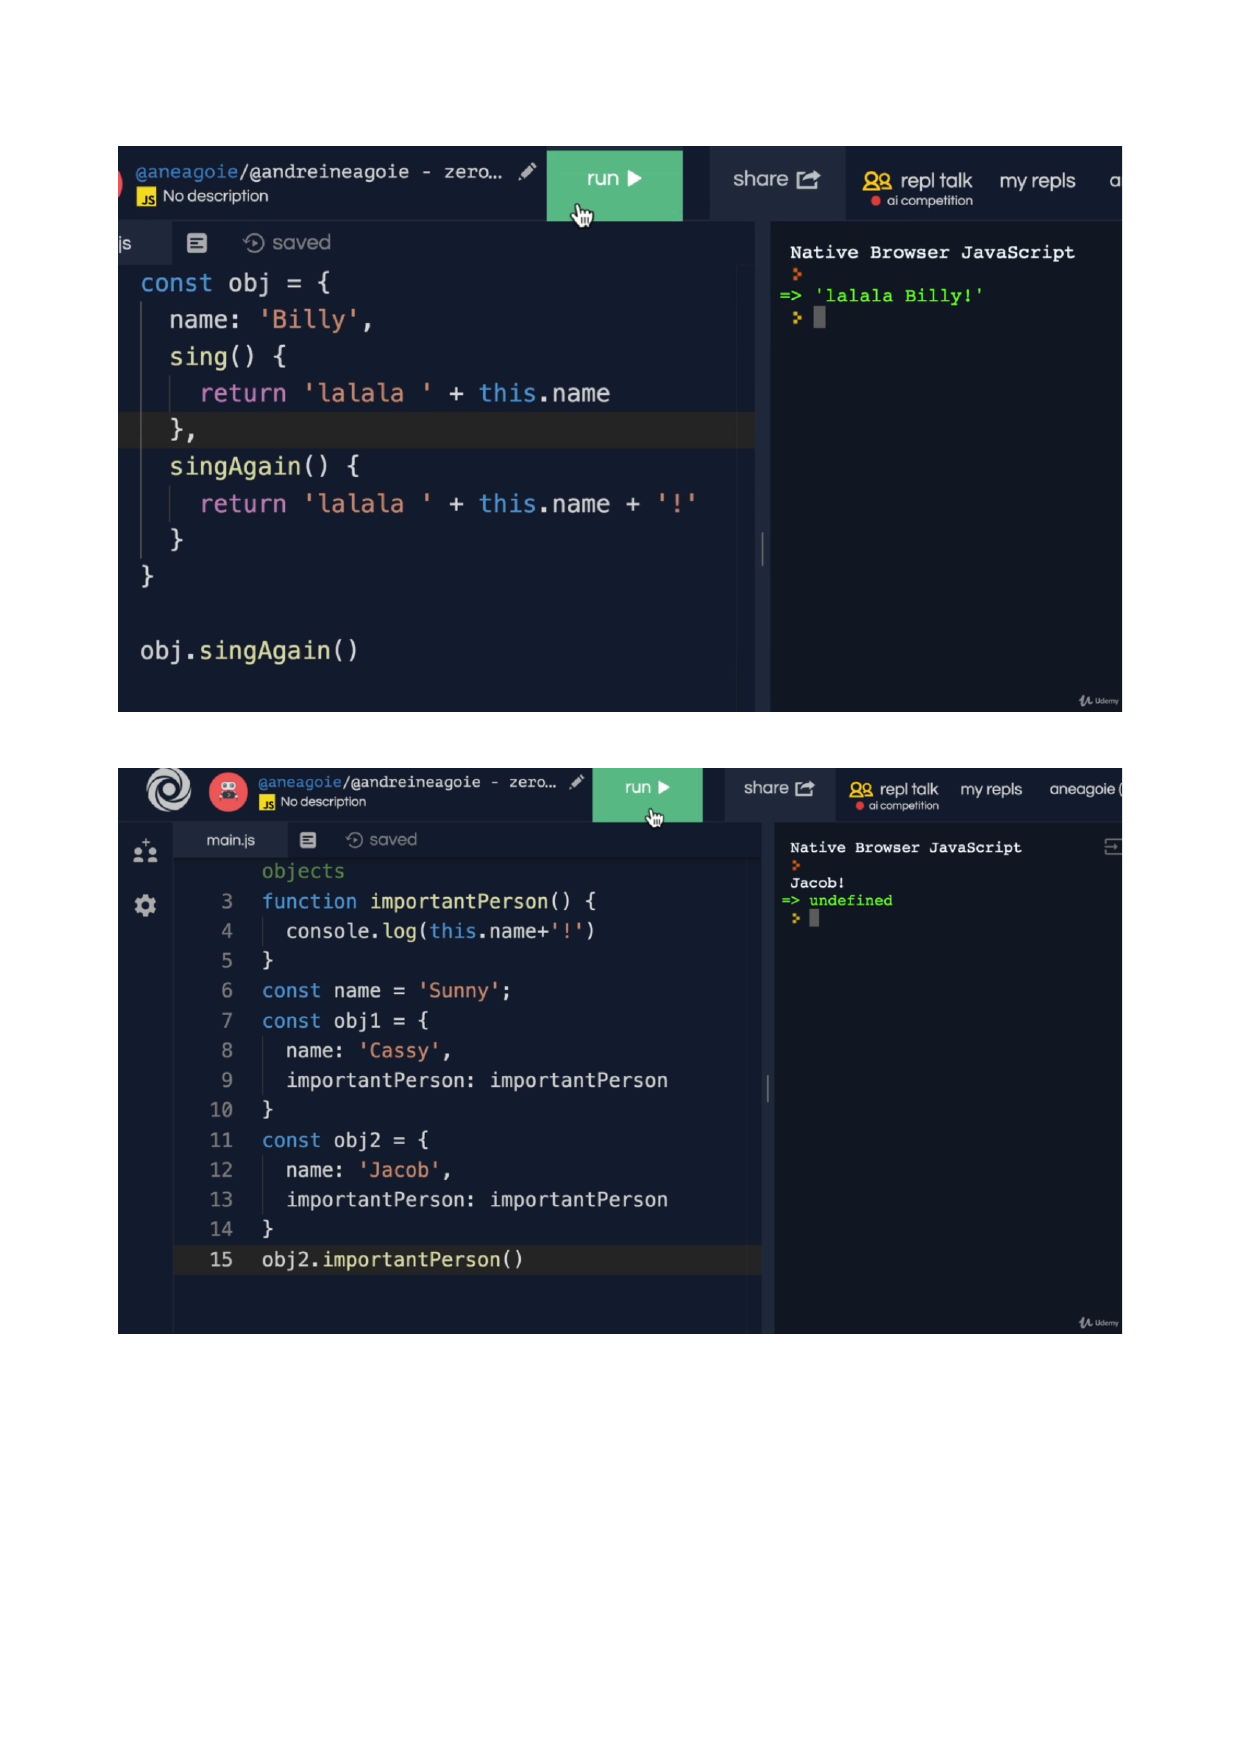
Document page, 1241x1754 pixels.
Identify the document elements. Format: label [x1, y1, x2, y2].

picture [118, 146, 1123, 712]
picture [118, 768, 1123, 1334]
